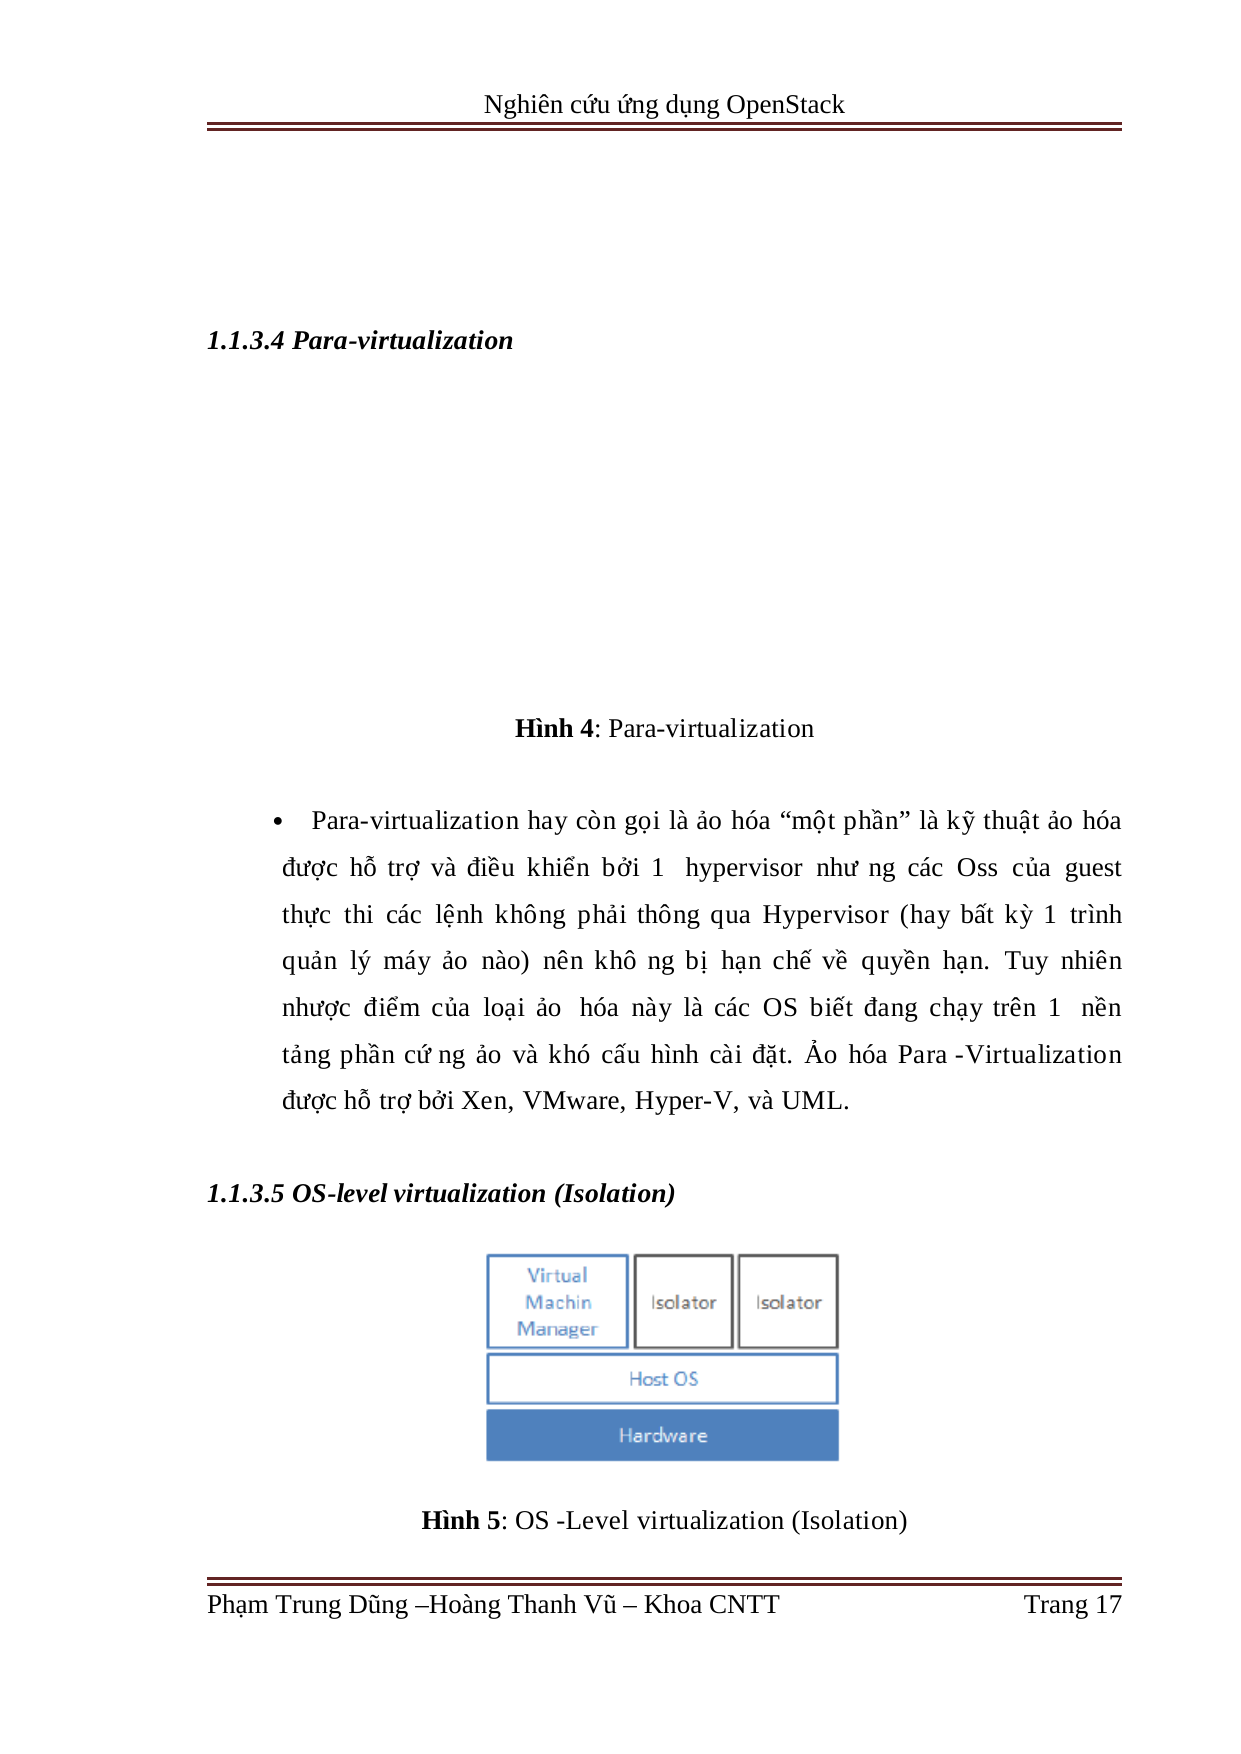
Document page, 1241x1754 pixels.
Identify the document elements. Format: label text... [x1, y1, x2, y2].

text Hình 5: OS -Level virtualization (Isolation) [207, 1504, 1122, 1535]
list Para-virtualization hay còn gọi là ảo hóa “một phần” là kỹ thuật ảo hóa được hỗ trợ và điều khiển bởi 1 hypervisor như ng các Oss của guest thực thi các lệnh không phải thông qua Hypervisor (hay bất kỳ 1 trình quản lý máy ảo nào) nên khô ng bị hạn chế về quyền hạn. Tuy nhiên nhược điểm của loại ảo hóa này là các OS biết đang chạy trên 1 nền tảng phần cứ ng ảo và khó cấu hình cài đặt. Ảo hóa Para -Virtualization được hỗ trợ bởi Xen, VMware, Hyper-V, và UML. [244, 804, 1122, 1116]
text Hình 4: Para-virtualization [207, 712, 1122, 743]
subtitle 1.1.3.4 Para-virtualization [207, 324, 1122, 355]
subtitle 1.1.3.5 OS-level virtualization (Isolation) [207, 1177, 1122, 1208]
